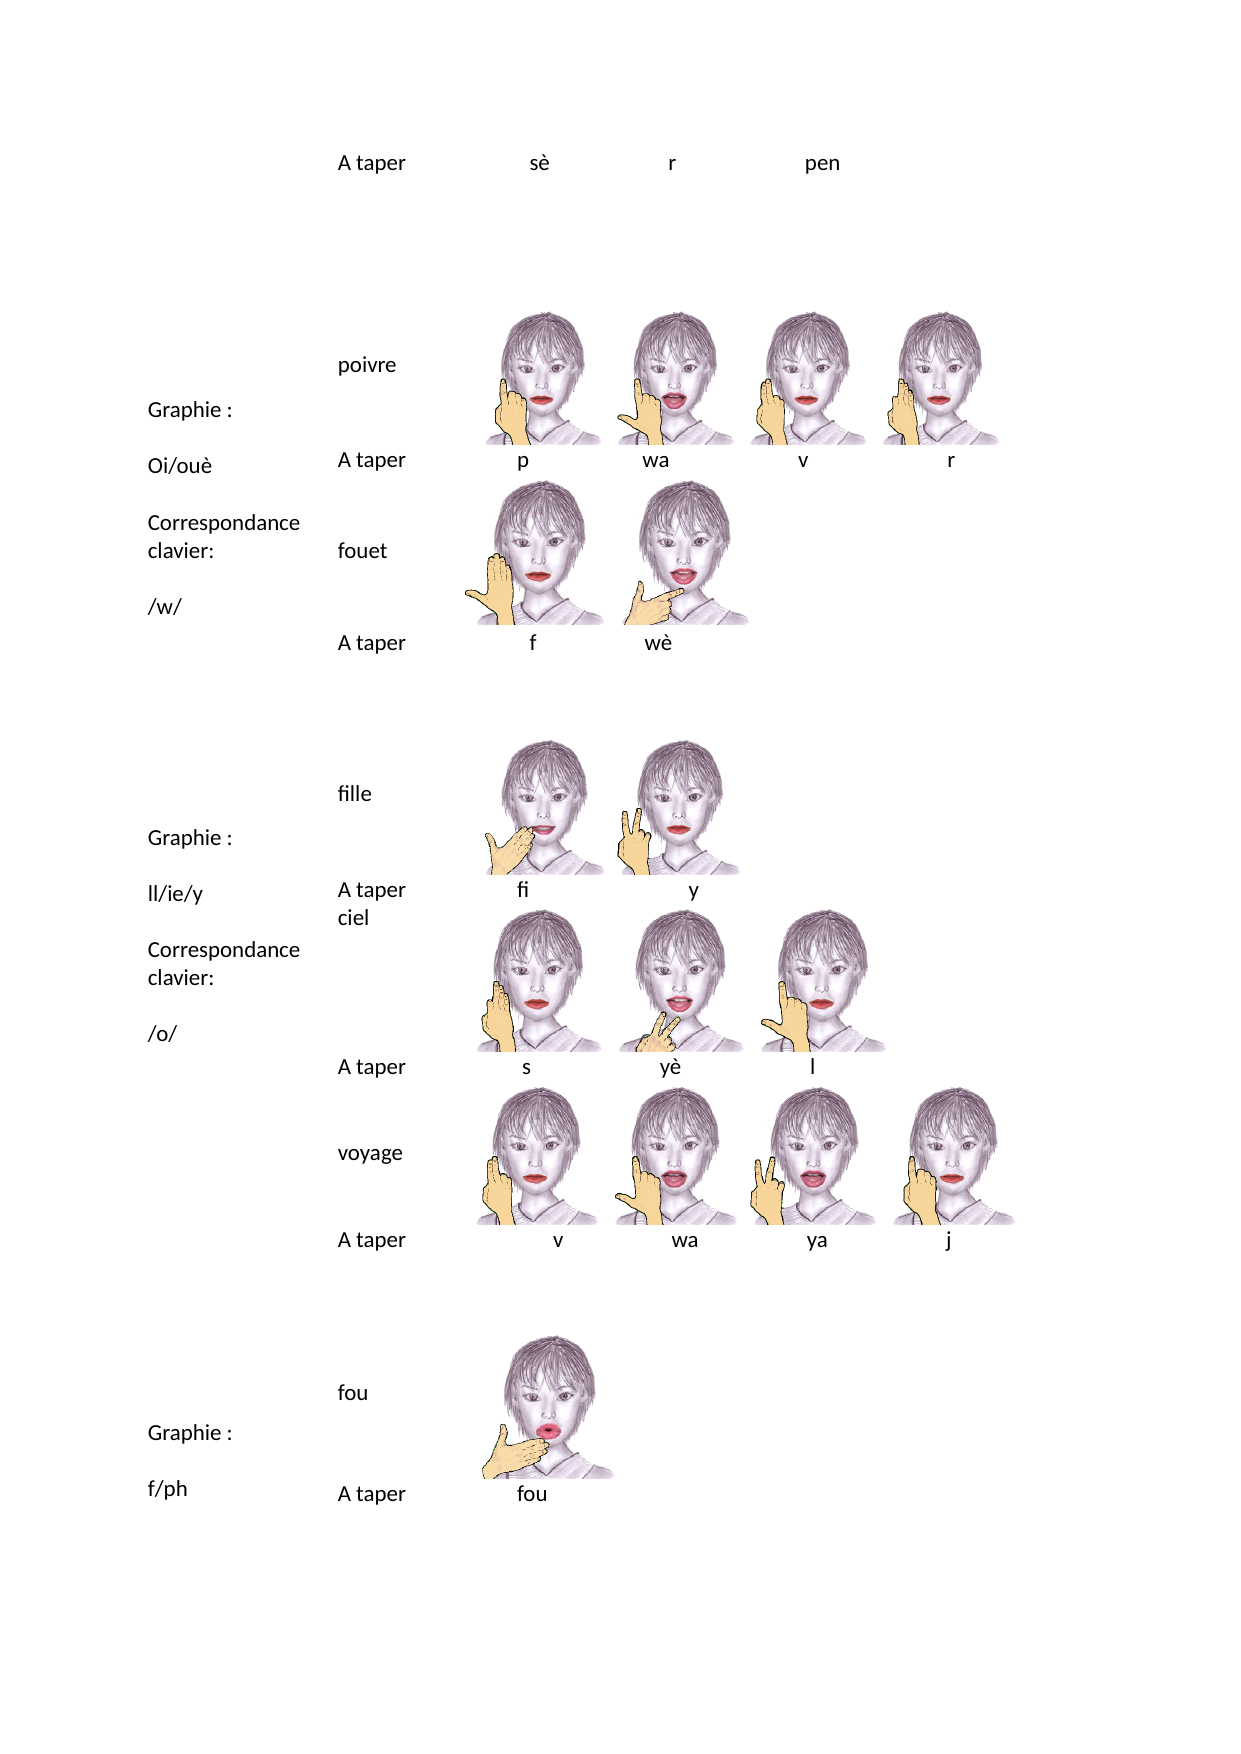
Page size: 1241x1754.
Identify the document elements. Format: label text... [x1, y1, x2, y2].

table_cell [449, 473, 1104, 628]
table_cell v wa ya j [449, 1225, 1104, 1253]
table_header [449, 711, 1104, 875]
table_cell ciel [326, 903, 449, 1052]
table_header fou [326, 1306, 449, 1479]
table_cell voyage [326, 1080, 449, 1225]
table_cell [449, 1080, 460, 1225]
table_header Graphie : ll/ie/y Correspondance clavier: /o/ [136, 711, 326, 1253]
table_cell p wa v r [449, 445, 1104, 473]
table_cell A taper [326, 1225, 449, 1253]
table_header [449, 1306, 1104, 1479]
table_cell A taper [326, 1479, 449, 1507]
table_cell [1015, 1080, 1104, 1225]
table_header Graphie : Oi/ouè Correspondance clavier: /w/ [136, 284, 326, 658]
table_header [449, 284, 1104, 445]
table_cell fou [449, 1479, 1104, 1507]
table_header fille [326, 711, 449, 875]
table_header Graphie : f/ph [136, 1306, 326, 1507]
table_cell s yè l [449, 1052, 1104, 1080]
table_header poivre [326, 284, 449, 445]
table_cell A taper [326, 1052, 449, 1080]
table_cell A taper sè r pen [326, 148, 1104, 177]
table_cell fi y [449, 875, 1104, 903]
table_cell A taper [326, 445, 449, 473]
table_header [136, 148, 326, 177]
table_cell A taper f wè [326, 628, 1104, 658]
table_cell [887, 903, 1104, 1052]
table_cell [449, 903, 460, 1052]
table_cell A taper [326, 875, 449, 903]
table_cell fouet [326, 473, 449, 628]
